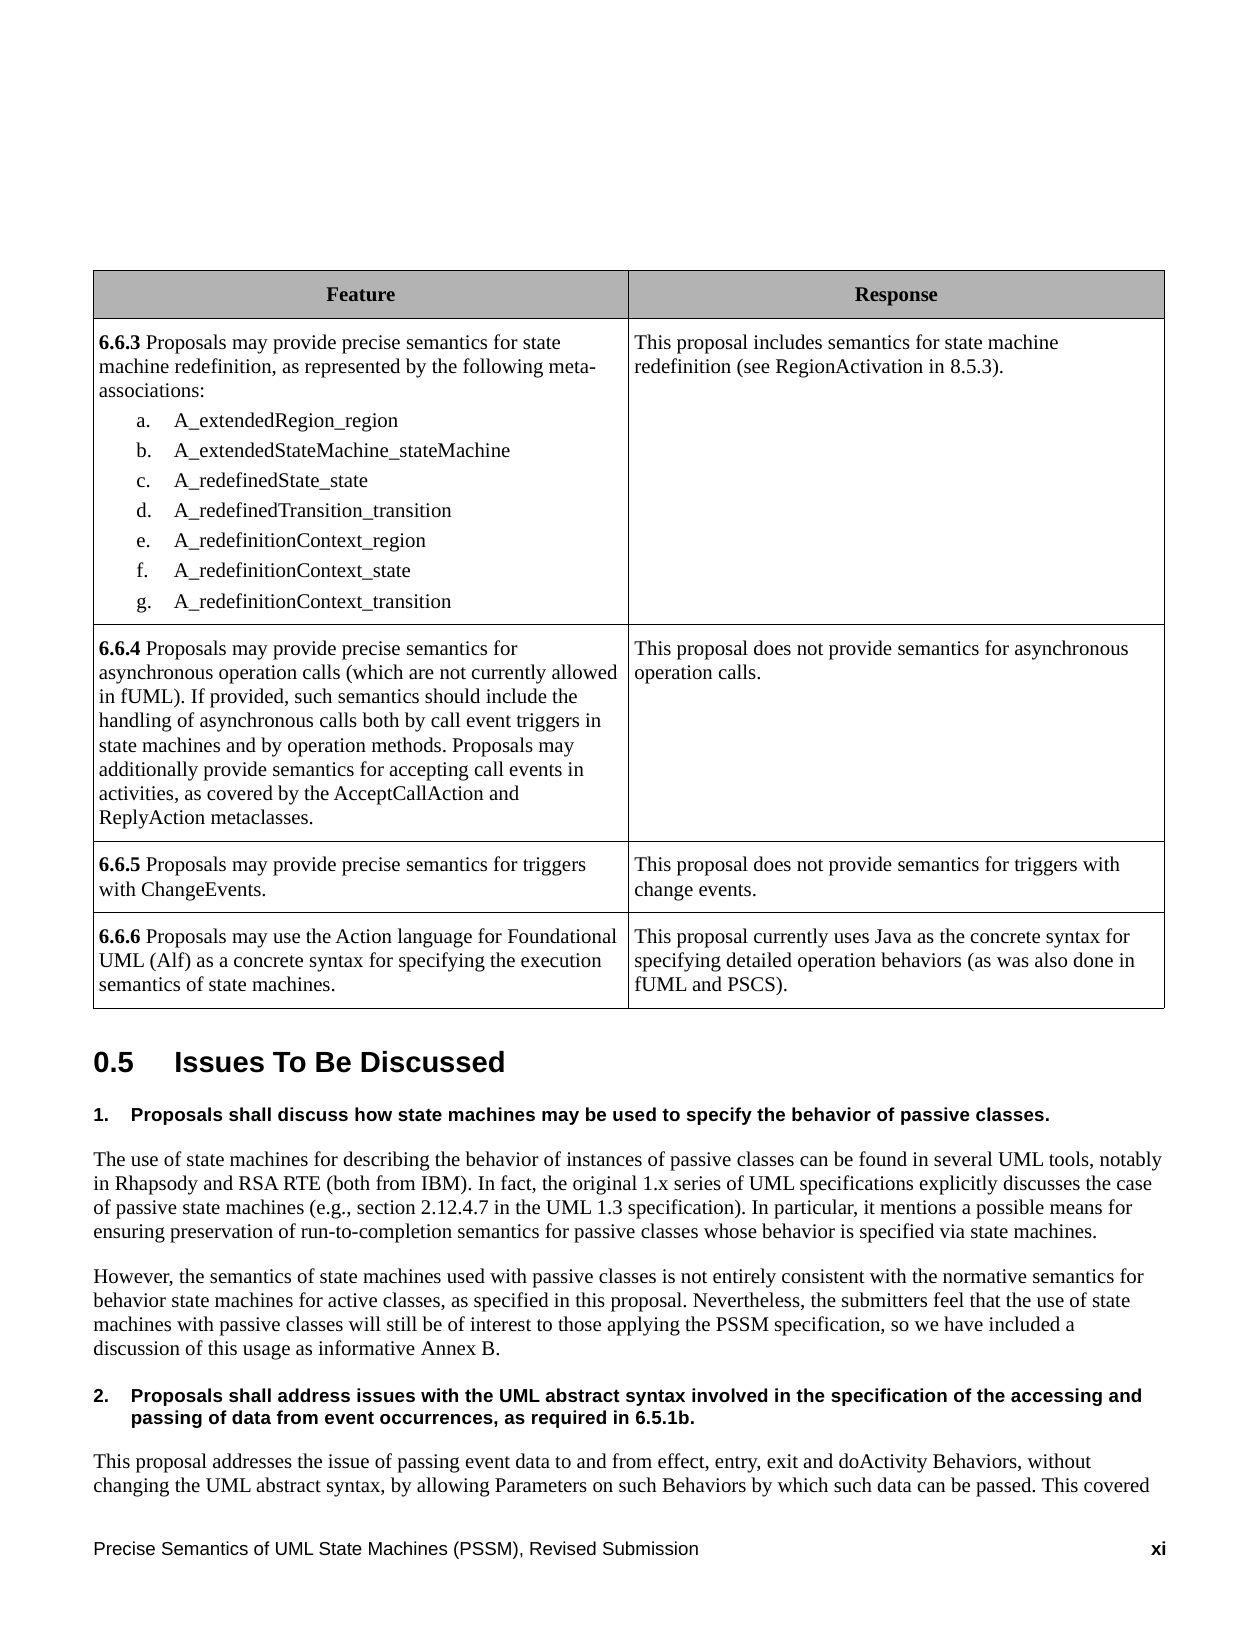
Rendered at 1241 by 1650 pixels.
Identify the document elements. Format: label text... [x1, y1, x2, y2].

text The use of state machines for describing the behavior of instances of passive classes can be found in several UML tools, notably in Rhapsody and RSA RTE (both from IBM). In fact, the original 1.x series of UML specifications explicitly discusses the case of passive state machines (e.g., section 2.12.4.7 in the UML 1.3 specification). In particular, it mentions a possible means for ensuring preservation of run-to-completion semantics for passive classes whose behavior is specified via state machines. [93, 1147, 1164, 1243]
table_header Feature [94, 271, 628, 318]
table_cell 6.6.4 Proposals may provide precise semantics for asynchronous operation calls (which are not currently allowed in fUML). If provided, such semantics should include the handling of asynchronous calls both by call event triggers in state machines and by operation methods. Proposals may additionally provide semantics for accepting call events in activities, as covered by the AcceptCallAction and ReplyAction metaclasses. [94, 625, 628, 841]
table_cell This proposal does not provide semantics for triggers with change events. [629, 842, 1164, 912]
table_cell This proposal includes semantics for state machine redefinition (see RegionActivation in 8.5.3). [629, 319, 1164, 624]
subtitle Proposals shall address issues with the UML abstract syntax involved in the specification of the accessing and passing of data from event occurrences, as required in 6.5.1b. [93, 1385, 1164, 1428]
subtitle Proposals shall discuss how state machines may be used to specify the behavior of passive classes. [93, 1104, 1164, 1126]
table_cell 6.6.5 Proposals may provide precise semantics for triggers with ChangeEvents. [94, 842, 628, 912]
text This proposal addresses the issue of passing event data to and from effect, entry, exit and doActivity Behaviors, without changing the UML abstract syntax, by allowing Parameters on such Behaviors by which such data can be passed. This covered [93, 1449, 1164, 1497]
table_cell 6.6.6 Proposals may use the Action language for Foundational UML (Alf) as a concrete syntax for specifying the execution semantics of state machines. [94, 913, 628, 1008]
table_header Response [629, 271, 1164, 318]
table_cell This proposal does not provide semantics for asynchronous operation calls. [629, 625, 1164, 841]
subtitle Issues To Be Discussed [93, 1044, 1164, 1079]
text However, the semantics of state machines used with passive classes is not entirely consistent with the normative semantics for behavior state machines for active classes, as specified in this proposal. Nevertheless, the submitters feel that the use of state machines with passive classes will still be of interest to those applying the PSSM specification, so we have included a discussion of this usage as informative Annex B. [93, 1264, 1164, 1360]
table_cell 6.6.3 Proposals may provide precise semantics for state machine redefinition, as represented by the following meta-associations: A_extendedRegion_region A_extendedStateMachine_stateMachine A_redefinedState_state A_redefinedTransition_transition A_redefinitionContext_region A_redefinitionContext_state A_redefinitionContext_transition [94, 319, 628, 624]
table_cell This proposal currently uses Java as the concrete syntax for specifying detailed operation behaviors (as was also done in fUML and PSCS). [629, 913, 1164, 1008]
